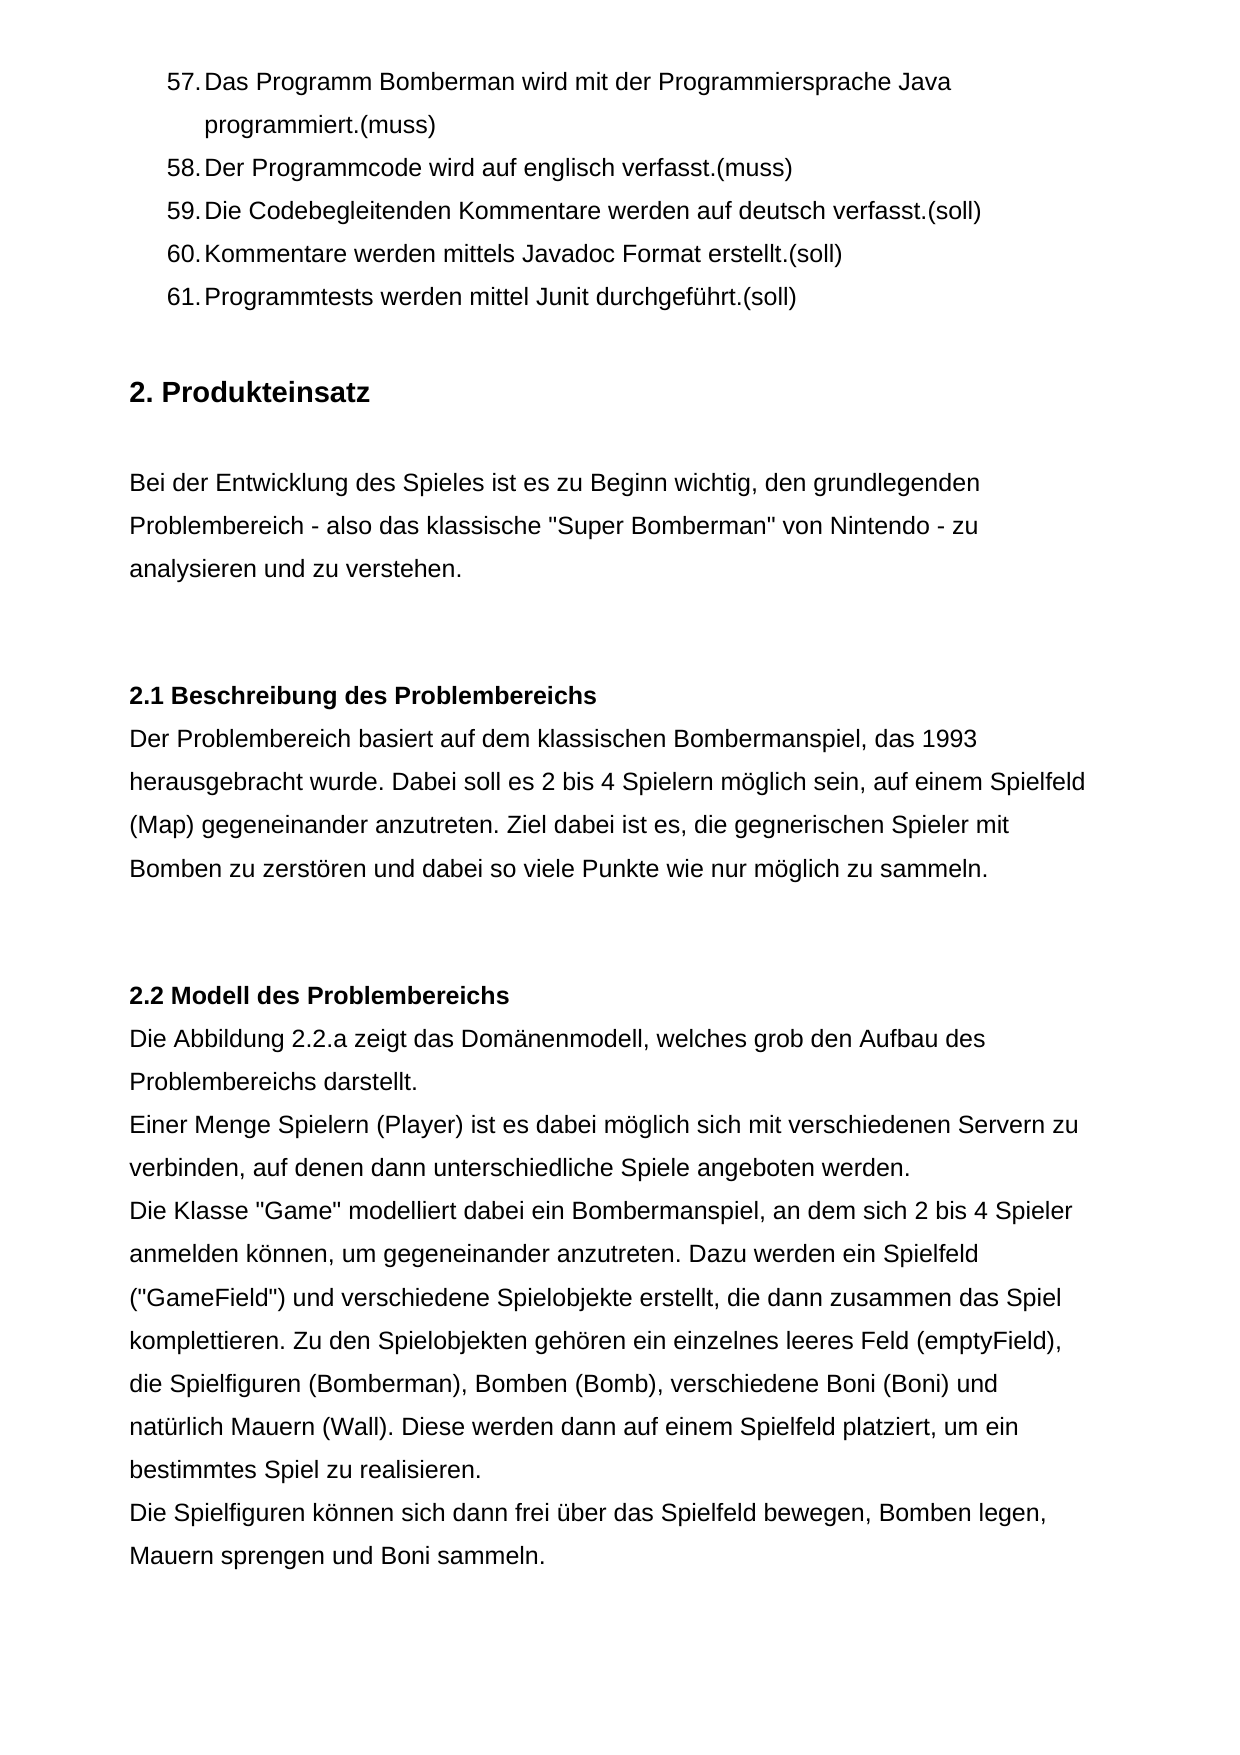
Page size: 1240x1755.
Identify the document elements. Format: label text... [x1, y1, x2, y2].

list Der Programmcode wird auf englisch verfasst.(muss) [167, 153, 1089, 181]
list Programmtests werden mittel Junit durchgeführt.(soll) [167, 282, 1089, 311]
text 2.1 Beschreibung des Problembereichs [129, 681, 1089, 710]
text Bei der Entwicklung des Spieles ist es zu Beginn wichtig, den grundlegenden Problembereich - also das klassische "Super Bomberman" von Nintendo - zu analysieren und zu verstehen. [129, 468, 1089, 583]
list Das Programm Bomberman wird mit der Programmiersprache Java programmiert.(muss) [167, 66, 1089, 138]
list Kommentare werden mittels Javadoc Format erstellt.(soll) [167, 239, 1089, 268]
text 2.2 Modell des Problembereichs [129, 981, 1089, 1009]
text Die Abbildung 2.2.a zeigt das Domänenmodell, welches grob den Aufbau des Problembereichs darstellt. Einer Menge Spielern (Player) ist es dabei möglich sich mit verschiedenen Servern zu verbinden, auf denen dann unterschiedliche Spiele angeboten werden. Die Klasse "Game" modelliert dabei ein Bombermanspiel, an dem sich 2 bis 4 Spieler anmelden können, um gegeneinander anzutreten. Dazu werden ein Spielfeld ("GameField") und verschiedene Spielobjekte erstellt, die dann zusammen das Spiel komplettieren. Zu den Spielobjekten gehören ein einzelnes leeres Feld (emptyField), die Spielfiguren (Bomberman), Bomben (Bomb), verschiedene Boni (Boni) und natürlich Mauern (Wall). Diese werden dann auf einem Spielfeld platziert, um ein bestimmtes Spiel zu realisieren. Die Spielfiguren können sich dann frei über das Spielfeld bewegen, Bomben legen, Mauern sprengen und Boni sammeln. [129, 1024, 1089, 1570]
text 2. Produkteinsatz [129, 376, 1089, 409]
text Der Problembereich basiert auf dem klassischen Bombermanspiel, das 1993 herausgebracht wurde. Dabei soll es 2 bis 4 Spielern möglich sein, auf einem Spielfeld (Map) gegeneinander anzutreten. Ziel dabei ist es, die gegnerischen Spieler mit Bomben zu zerstören und dabei so viele Punkte wie nur möglich zu sammeln. [129, 724, 1089, 882]
list Die Codebegleitenden Kommentare werden auf deutsch verfasst.(soll) [167, 196, 1089, 224]
